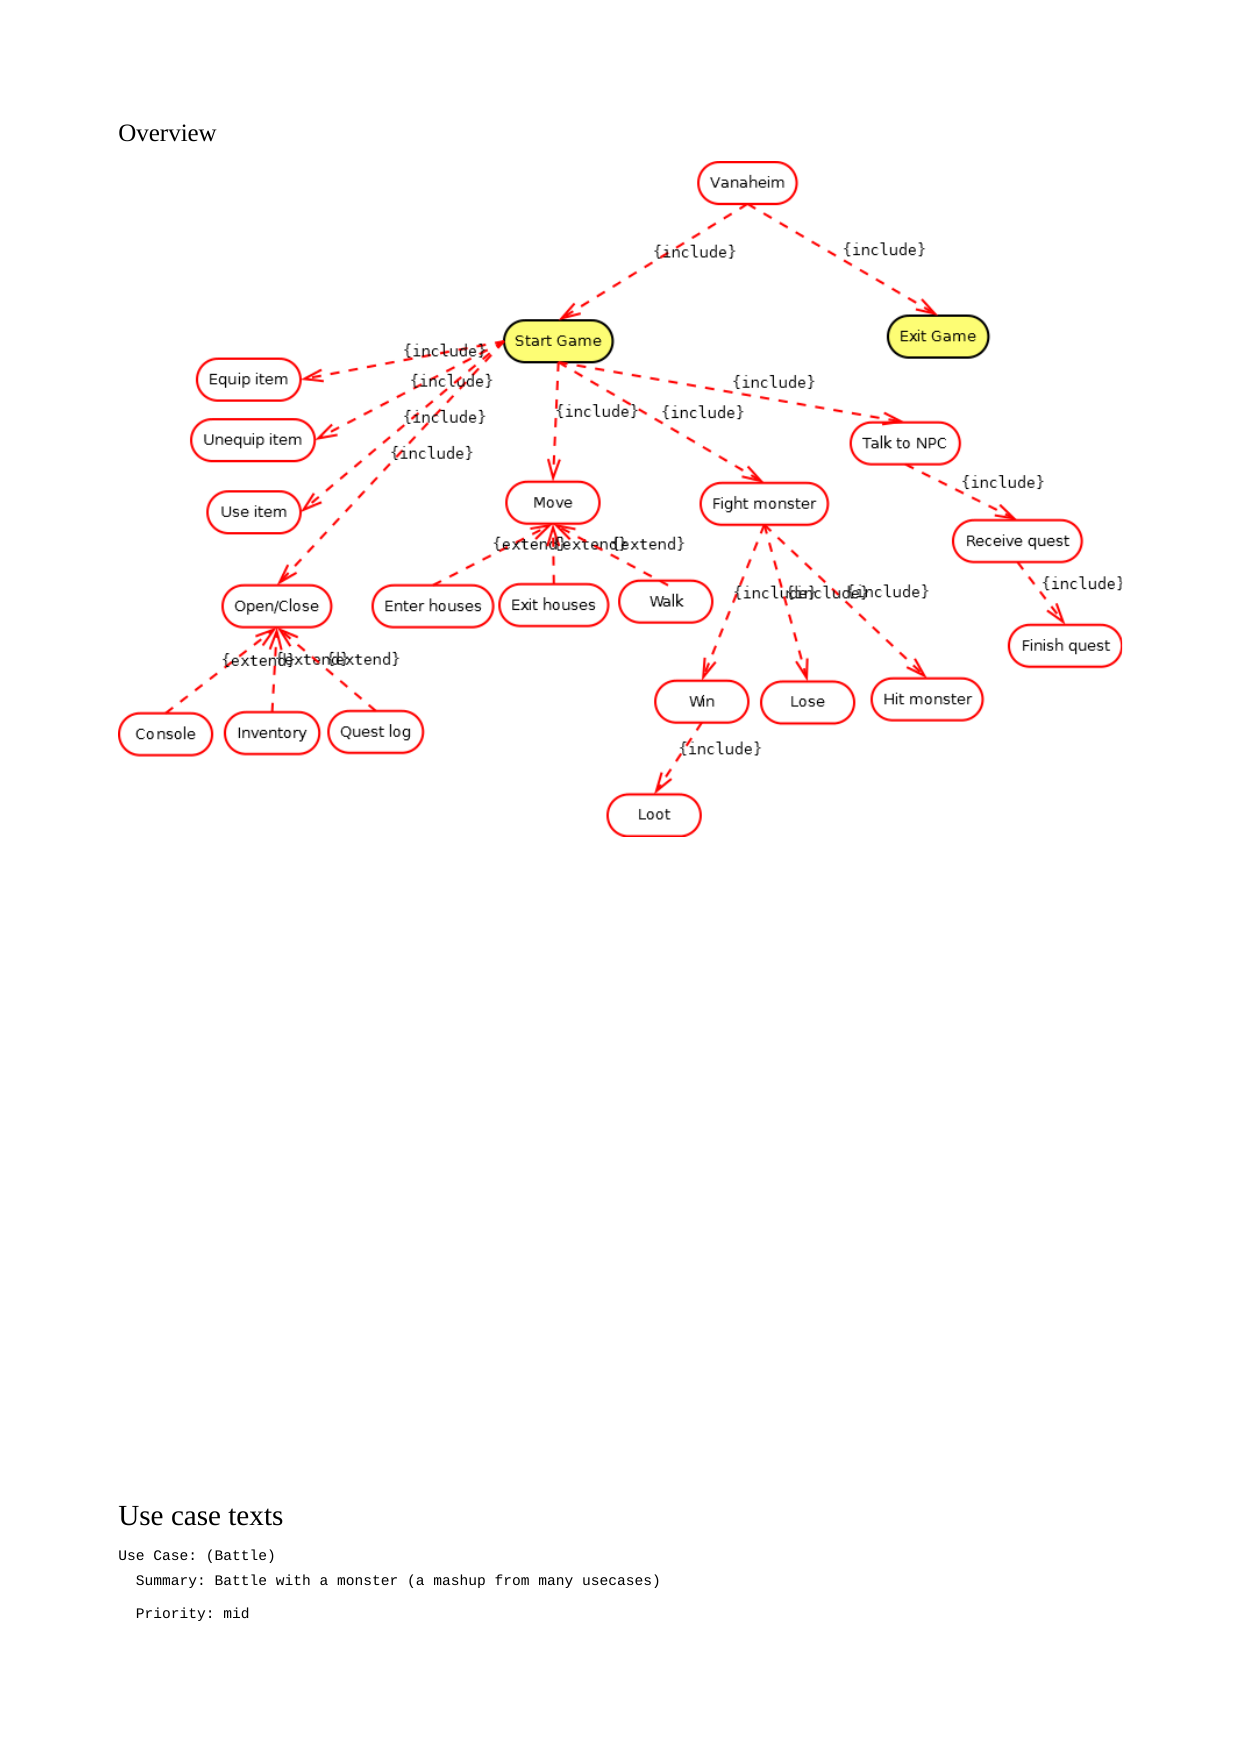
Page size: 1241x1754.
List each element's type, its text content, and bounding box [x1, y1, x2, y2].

text Priority: mid [118, 1606, 1122, 1622]
picture [118, 161, 1123, 837]
text Overview [118, 118, 1122, 147]
text Summary: Battle with a monster (a mashup from many usecases) [118, 1573, 1122, 1589]
text Use case texts [118, 1498, 1122, 1531]
text Use Case: (Battle) [118, 1548, 1122, 1564]
